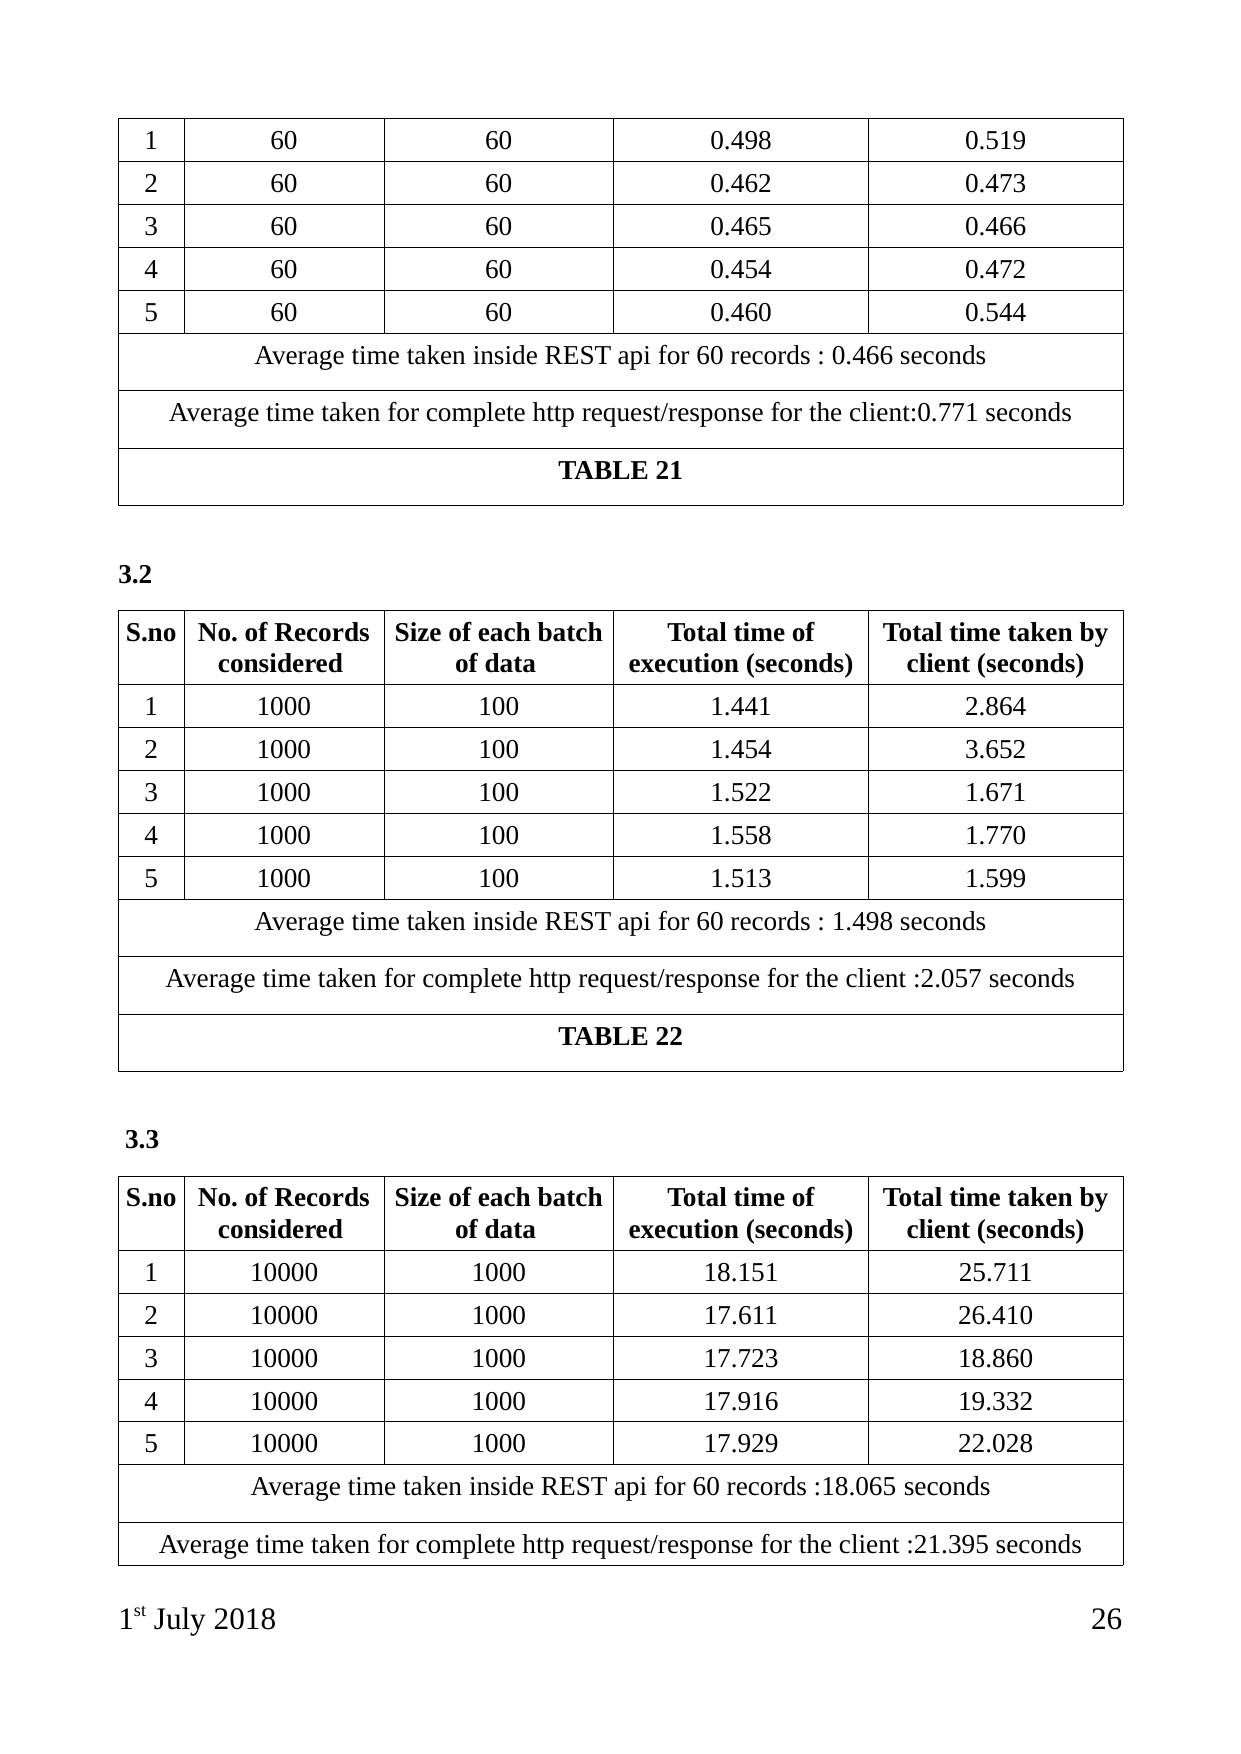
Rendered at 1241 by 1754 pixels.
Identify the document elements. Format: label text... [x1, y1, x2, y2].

table_cell 2 [119, 162, 184, 204]
table_cell 1 [119, 1251, 184, 1293]
table_cell Average time taken for complete http request/response for the client :21.395 seconds [119, 1523, 1123, 1565]
table_cell 0.462 [614, 162, 868, 204]
table_cell 100 [385, 728, 613, 770]
text 3.2 [118, 557, 1122, 589]
table_cell 1 [119, 685, 184, 727]
table_cell 1.454 [614, 728, 868, 770]
table_cell 18.860 [869, 1337, 1123, 1378]
table_cell 60 [385, 291, 613, 333]
table_cell 3 [119, 205, 184, 247]
table_cell 1000 [385, 1294, 613, 1336]
table_cell 1000 [185, 728, 384, 770]
table_cell 4 [119, 248, 184, 290]
table_cell 60 [385, 205, 613, 247]
table_cell 1000 [385, 1251, 613, 1293]
table_cell 100 [385, 771, 613, 813]
table_cell 0.454 [614, 248, 868, 290]
table_cell 0.472 [869, 248, 1123, 290]
table_cell 1.558 [614, 814, 868, 856]
table_cell 1000 [185, 857, 384, 898]
table_cell 10000 [185, 1294, 384, 1336]
table_cell 5 [119, 1422, 184, 1464]
table_cell 1 [119, 119, 184, 161]
table_cell 4 [119, 1380, 184, 1421]
table_cell 1.441 [614, 685, 868, 727]
text 3.3 [118, 1123, 1122, 1155]
table_cell 10000 [185, 1380, 384, 1421]
table_cell 1000 [185, 814, 384, 856]
table_cell 1.599 [869, 857, 1123, 898]
table_cell 3 [119, 1337, 184, 1378]
table_cell 10000 [185, 1337, 384, 1378]
table_cell 1000 [385, 1380, 613, 1421]
table_cell 1000 [385, 1422, 613, 1464]
table_cell 0.460 [614, 291, 868, 333]
table_header Total time of execution (seconds) [614, 1177, 868, 1250]
table_cell 17.723 [614, 1337, 868, 1378]
table_cell 10000 [185, 1251, 384, 1293]
table_cell 10000 [185, 1422, 384, 1464]
table_header Size of each batch of data [385, 611, 613, 684]
table_cell TABLE 22 [119, 1015, 1123, 1071]
table_cell Average time taken inside REST api for 60 records :18.065 seconds [119, 1465, 1123, 1522]
table_header Size of each batch of data [385, 1177, 613, 1250]
table_cell 0.498 [614, 119, 868, 161]
table_cell 60 [185, 291, 384, 333]
table_cell 2 [119, 728, 184, 770]
table_cell 60 [385, 162, 613, 204]
table_header Total time of execution (seconds) [614, 611, 868, 684]
table_cell 22.028 [869, 1422, 1123, 1464]
table_header Total time taken by client (seconds) [869, 1177, 1123, 1250]
table_cell 0.544 [869, 291, 1123, 333]
table_cell 60 [185, 248, 384, 290]
table_cell 60 [385, 248, 613, 290]
table_header No. of Records considered [185, 1177, 384, 1250]
table_cell 3.652 [869, 728, 1123, 770]
table_cell 100 [385, 857, 613, 898]
table_cell 2 [119, 1294, 184, 1336]
table_cell Average time taken inside REST api for 60 records : 1.498 seconds [119, 900, 1123, 956]
table_cell TABLE 21 [119, 449, 1123, 505]
table_cell 0.473 [869, 162, 1123, 204]
table_header No. of Records considered [185, 611, 384, 684]
table_cell 3 [119, 771, 184, 813]
table_cell 19.332 [869, 1380, 1123, 1421]
table_header S.no [119, 611, 184, 684]
table_cell 17.611 [614, 1294, 868, 1336]
table_header Total time taken by client (seconds) [869, 611, 1123, 684]
table_cell 5 [119, 857, 184, 898]
table_cell 0.465 [614, 205, 868, 247]
table_cell 17.916 [614, 1380, 868, 1421]
table_cell 4 [119, 814, 184, 856]
table_cell 25.711 [869, 1251, 1123, 1293]
table_cell 60 [185, 162, 384, 204]
table_cell 100 [385, 814, 613, 856]
table_cell 60 [385, 119, 613, 161]
table_cell 1.513 [614, 857, 868, 898]
table_cell 1000 [185, 771, 384, 813]
table_cell 1.671 [869, 771, 1123, 813]
table_cell 17.929 [614, 1422, 868, 1464]
table_cell 0.466 [869, 205, 1123, 247]
table_cell 1000 [385, 1337, 613, 1378]
table_cell Average time taken for complete http request/response for the client :2.057 seconds [119, 957, 1123, 1013]
table_header S.no [119, 1177, 184, 1250]
table_cell Average time taken inside REST api for 60 records : 0.466 seconds [119, 334, 1123, 390]
table_cell 1.522 [614, 771, 868, 813]
table_cell 60 [185, 119, 384, 161]
table_cell 26.410 [869, 1294, 1123, 1336]
table_cell 1.770 [869, 814, 1123, 856]
table_cell 2.864 [869, 685, 1123, 727]
table_cell 60 [185, 205, 384, 247]
table_cell 5 [119, 291, 184, 333]
table_cell Average time taken for complete http request/response for the client:0.771 seconds [119, 391, 1123, 448]
table_cell 1000 [185, 685, 384, 727]
table_cell 18.151 [614, 1251, 868, 1293]
table_cell 100 [385, 685, 613, 727]
table_cell 0.519 [869, 119, 1123, 161]
